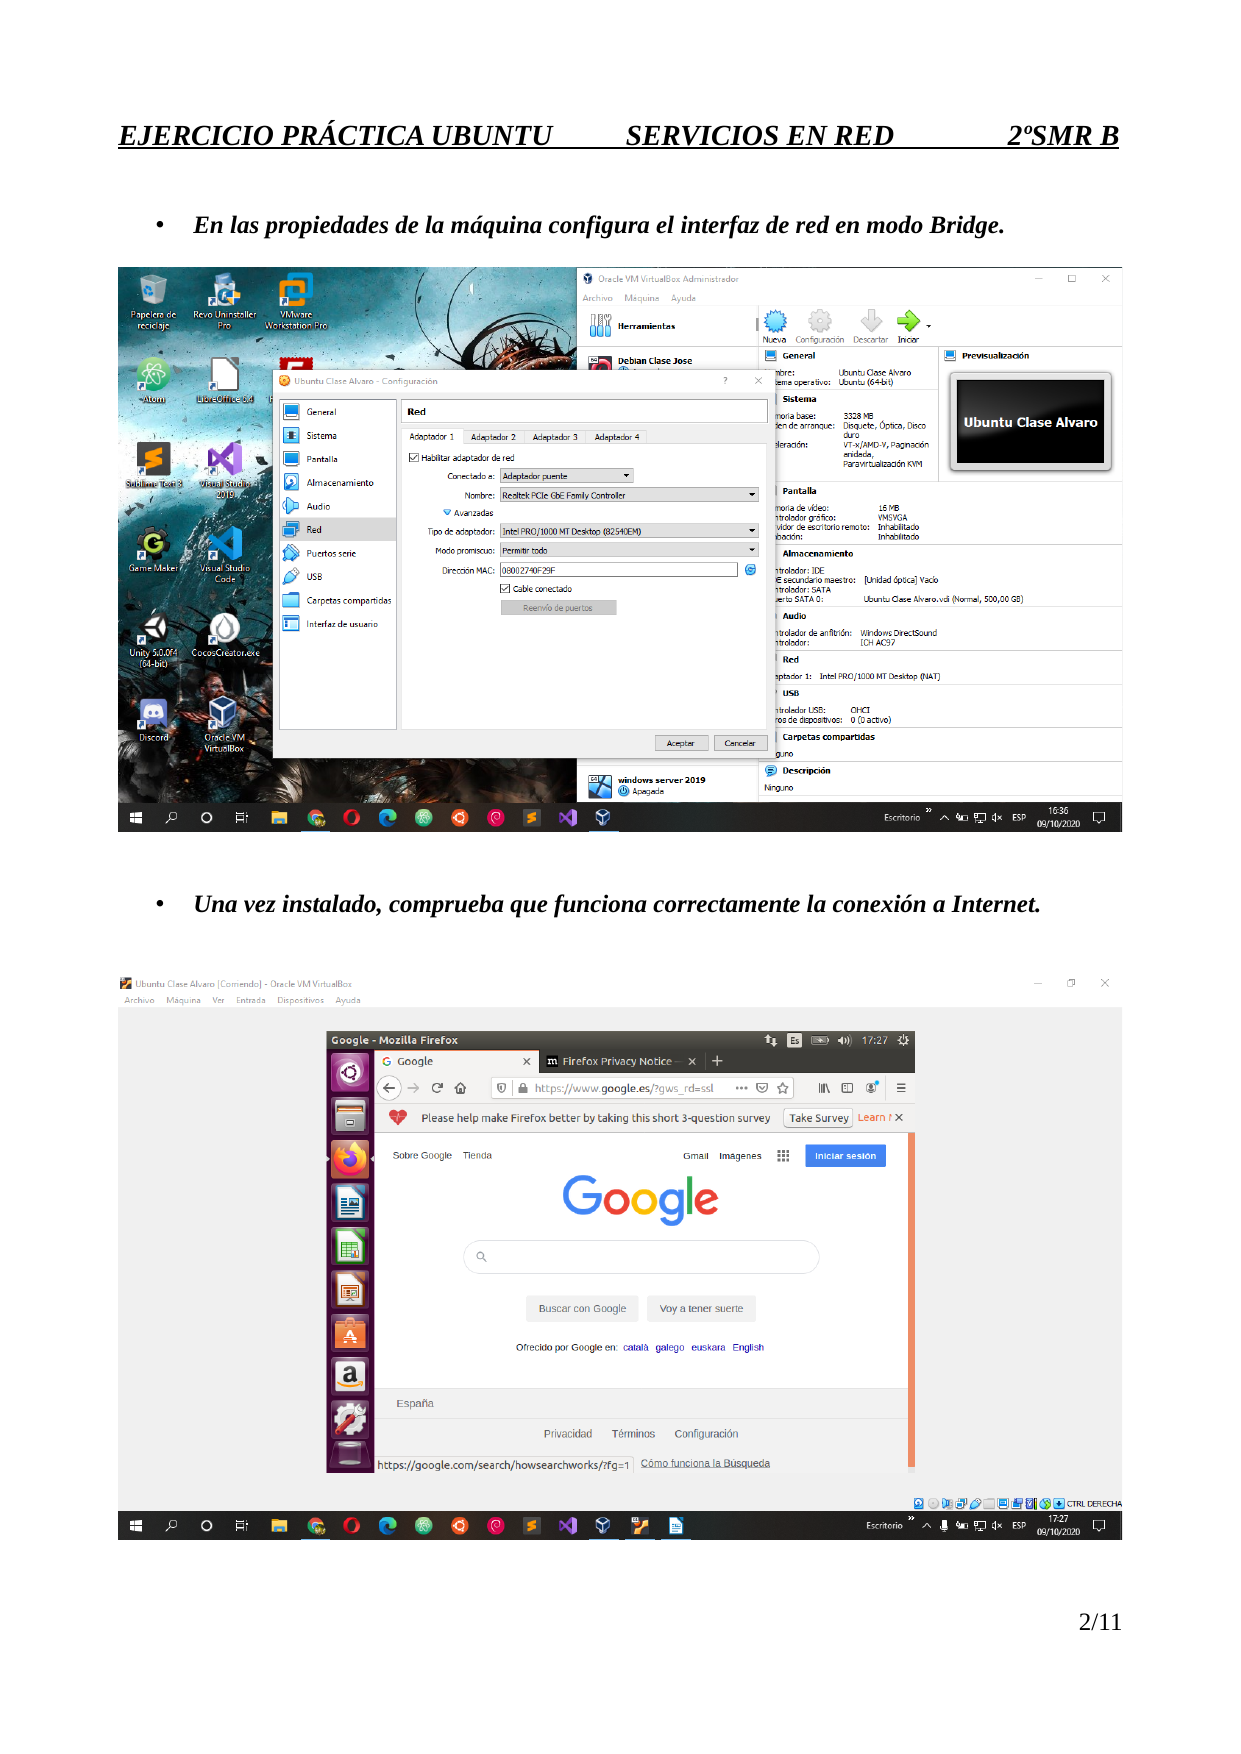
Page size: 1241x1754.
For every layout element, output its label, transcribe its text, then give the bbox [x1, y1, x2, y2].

picture [118, 267, 1123, 832]
list Una vez instalado, comprueba que funciona correctamente la conexión a Internet. [156, 889, 1122, 918]
picture [118, 975, 1123, 1540]
list En las propiedades de la máquina configura el interfaz de red en modo Bridge. [156, 210, 1122, 239]
